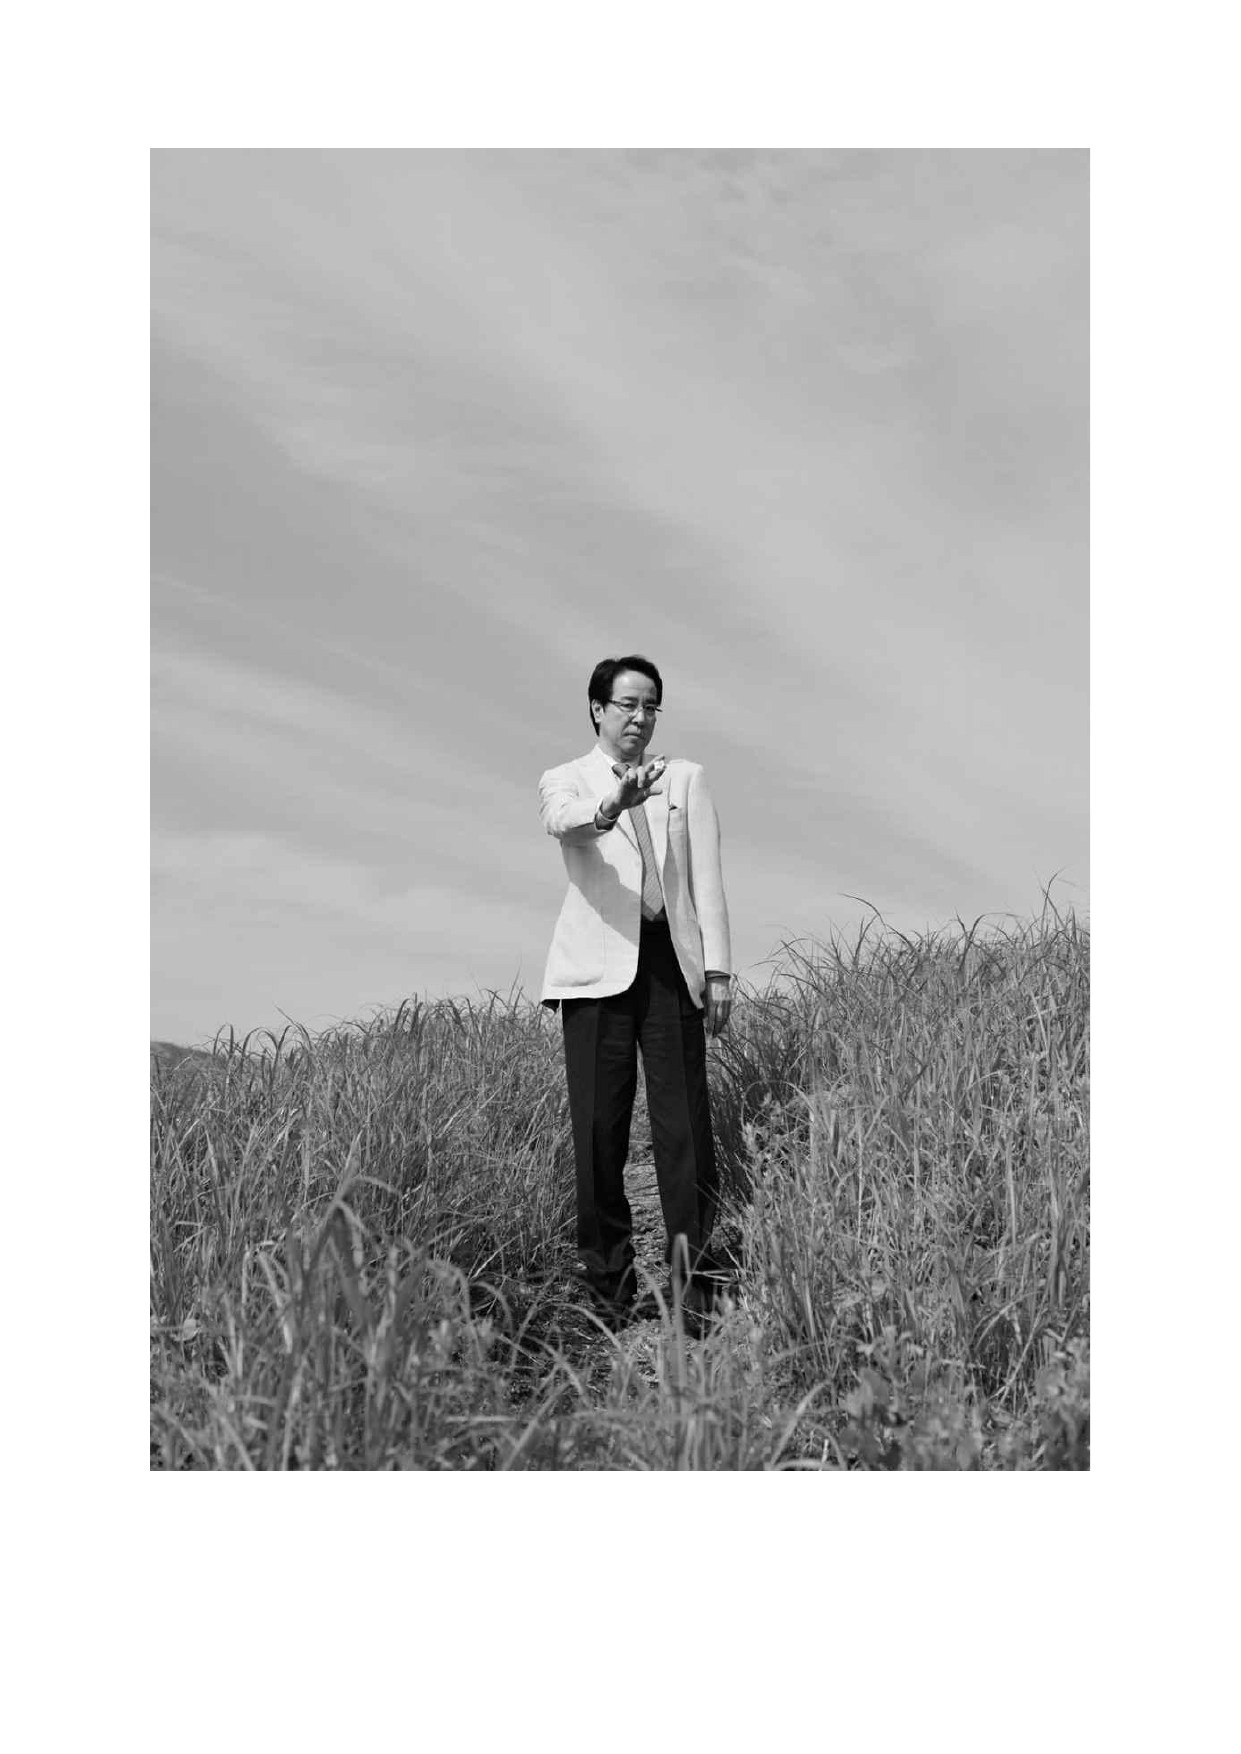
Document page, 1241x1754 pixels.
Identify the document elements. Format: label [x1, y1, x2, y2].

picture [150, 148, 1091, 1471]
